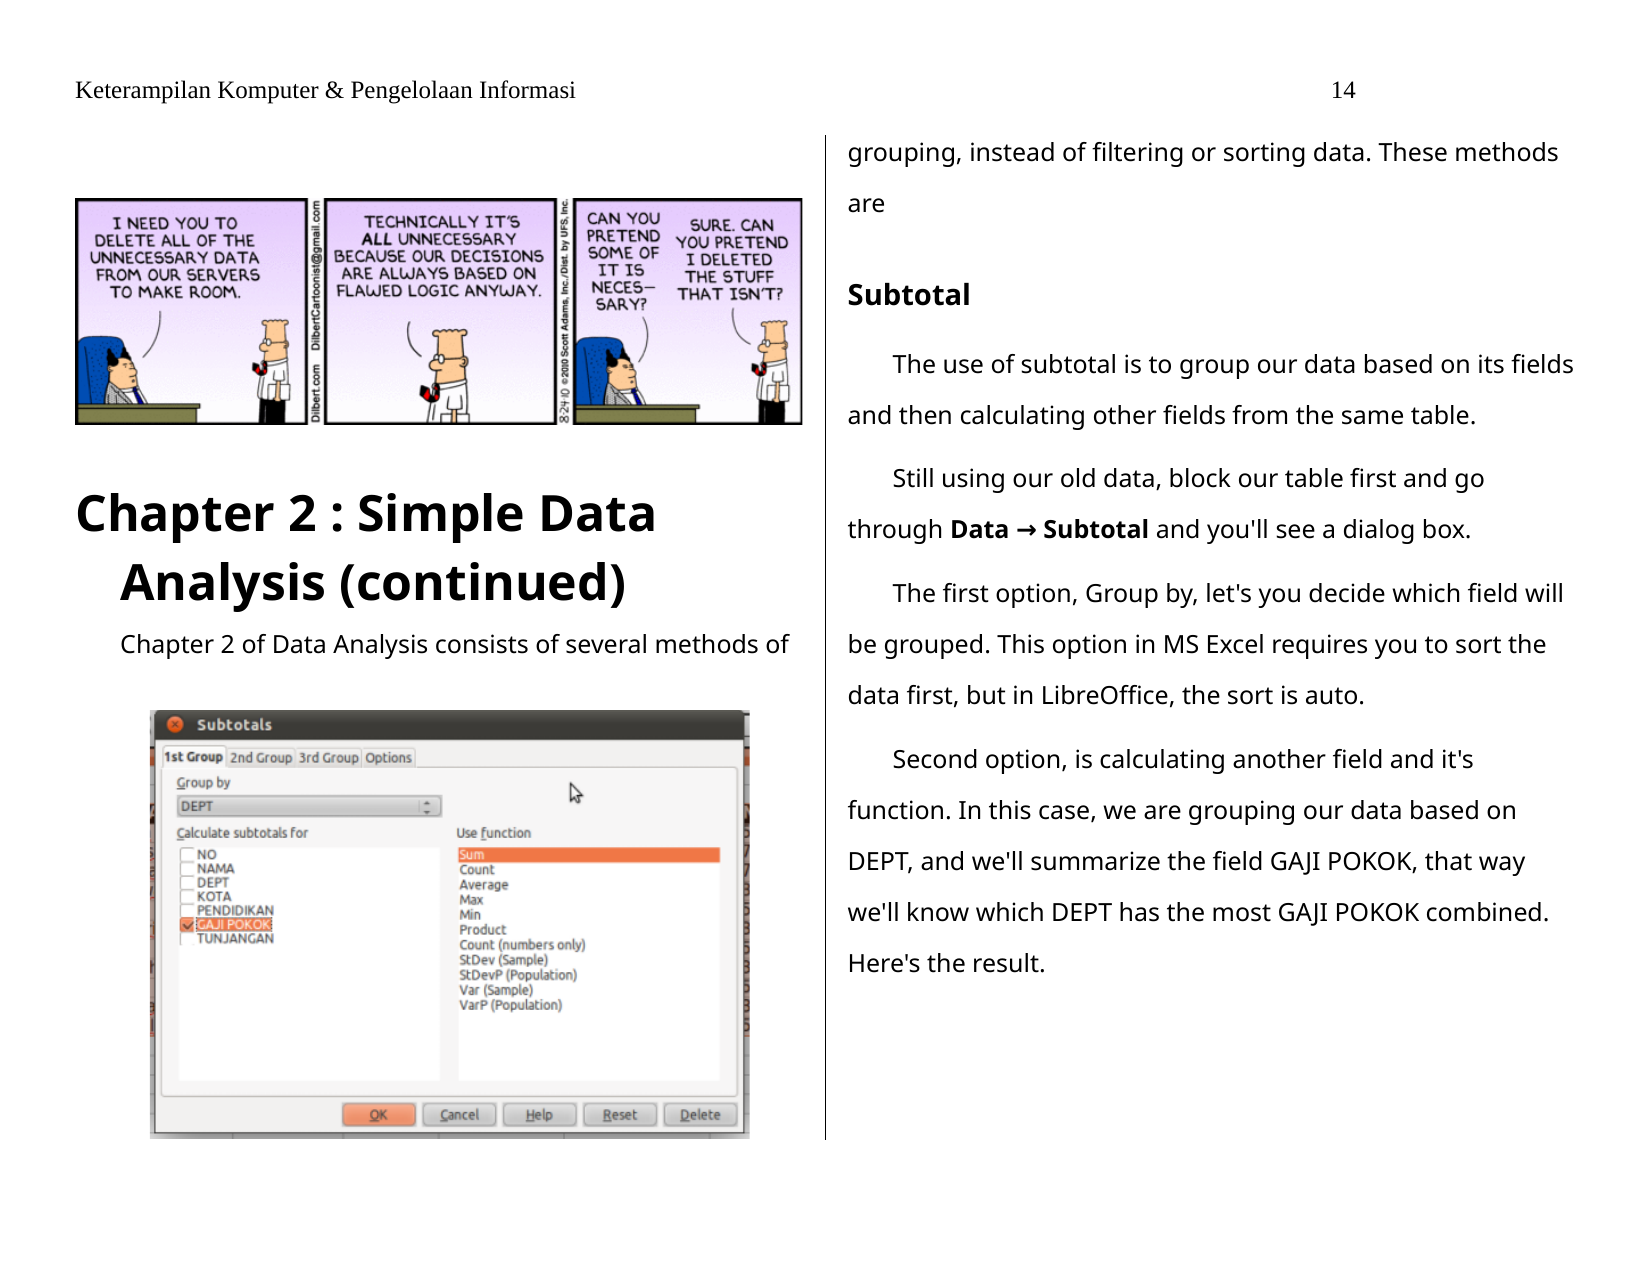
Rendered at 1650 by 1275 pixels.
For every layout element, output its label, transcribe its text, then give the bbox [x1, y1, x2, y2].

picture [149, 710, 750, 1139]
subtitle Subtotal [847, 274, 1575, 314]
text The use of subtotal is to group our data based on its fields and then calculating other fields from the same table. [847, 347, 1575, 432]
subtitle Chapter 2 : Simple Data Analysis (continued) [75, 478, 802, 615]
picture [75, 198, 803, 425]
text Chapter 2 of Data Analysis consists of several methods of [75, 627, 802, 661]
text The first option, Group by, let's you decide which field will be grouped. This option in MS Excel requires you to sort the data first, but in LibreOffice, the sort is auto. [847, 576, 1575, 712]
text Second option, is calculating another field and it's function. In this case, we are grouping our data based on DEPT, and we'll summarize the field GAJI POKOK, that way we'll know which DEPT has the most GAJI POKOK combined. Here's the result. [847, 741, 1575, 979]
text Still using our old data, block our table first and go through Data → Subtotal and you'll see a dialog box. [847, 461, 1575, 546]
text grouping, instead of filtering or sorting data. These methods are [847, 135, 1575, 220]
